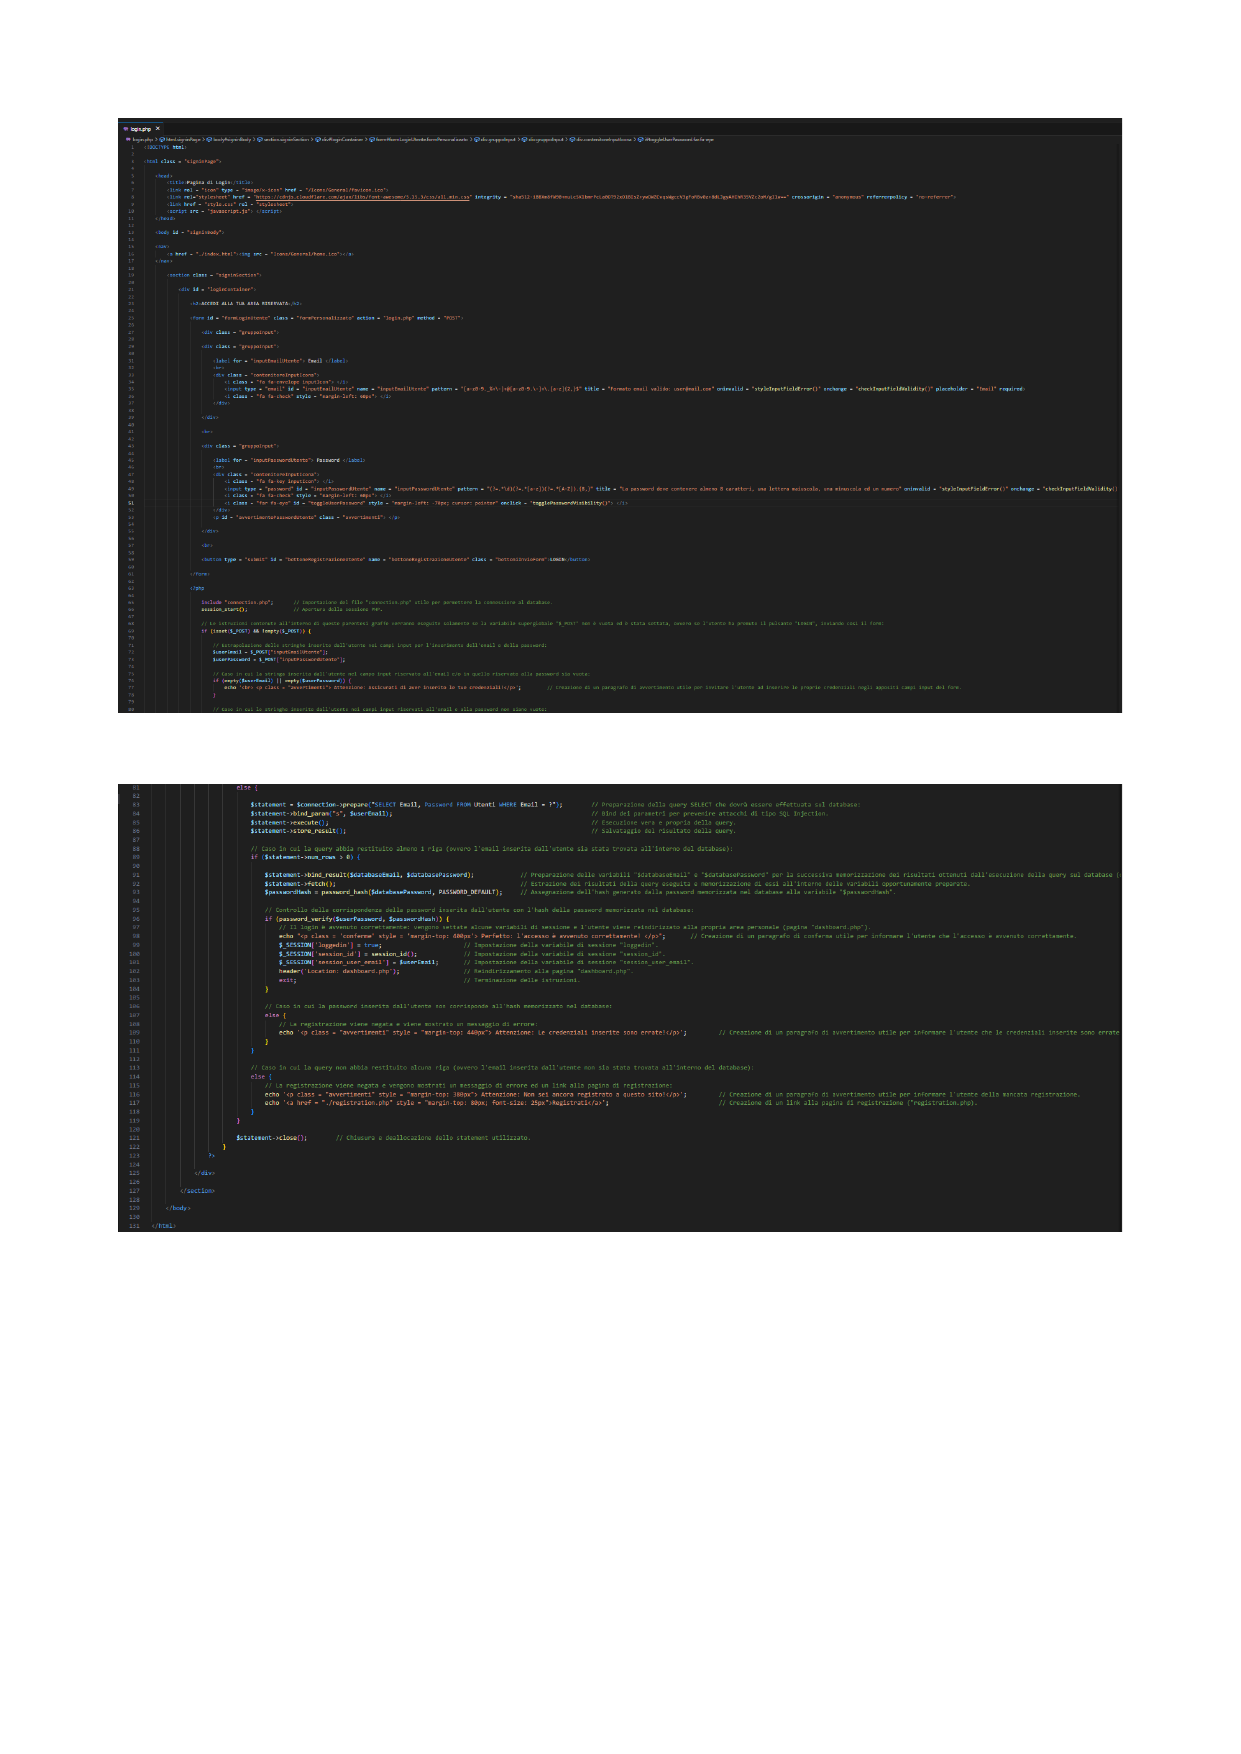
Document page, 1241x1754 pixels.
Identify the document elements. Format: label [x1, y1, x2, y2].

picture [118, 118, 1123, 713]
picture [118, 784, 1123, 1232]
